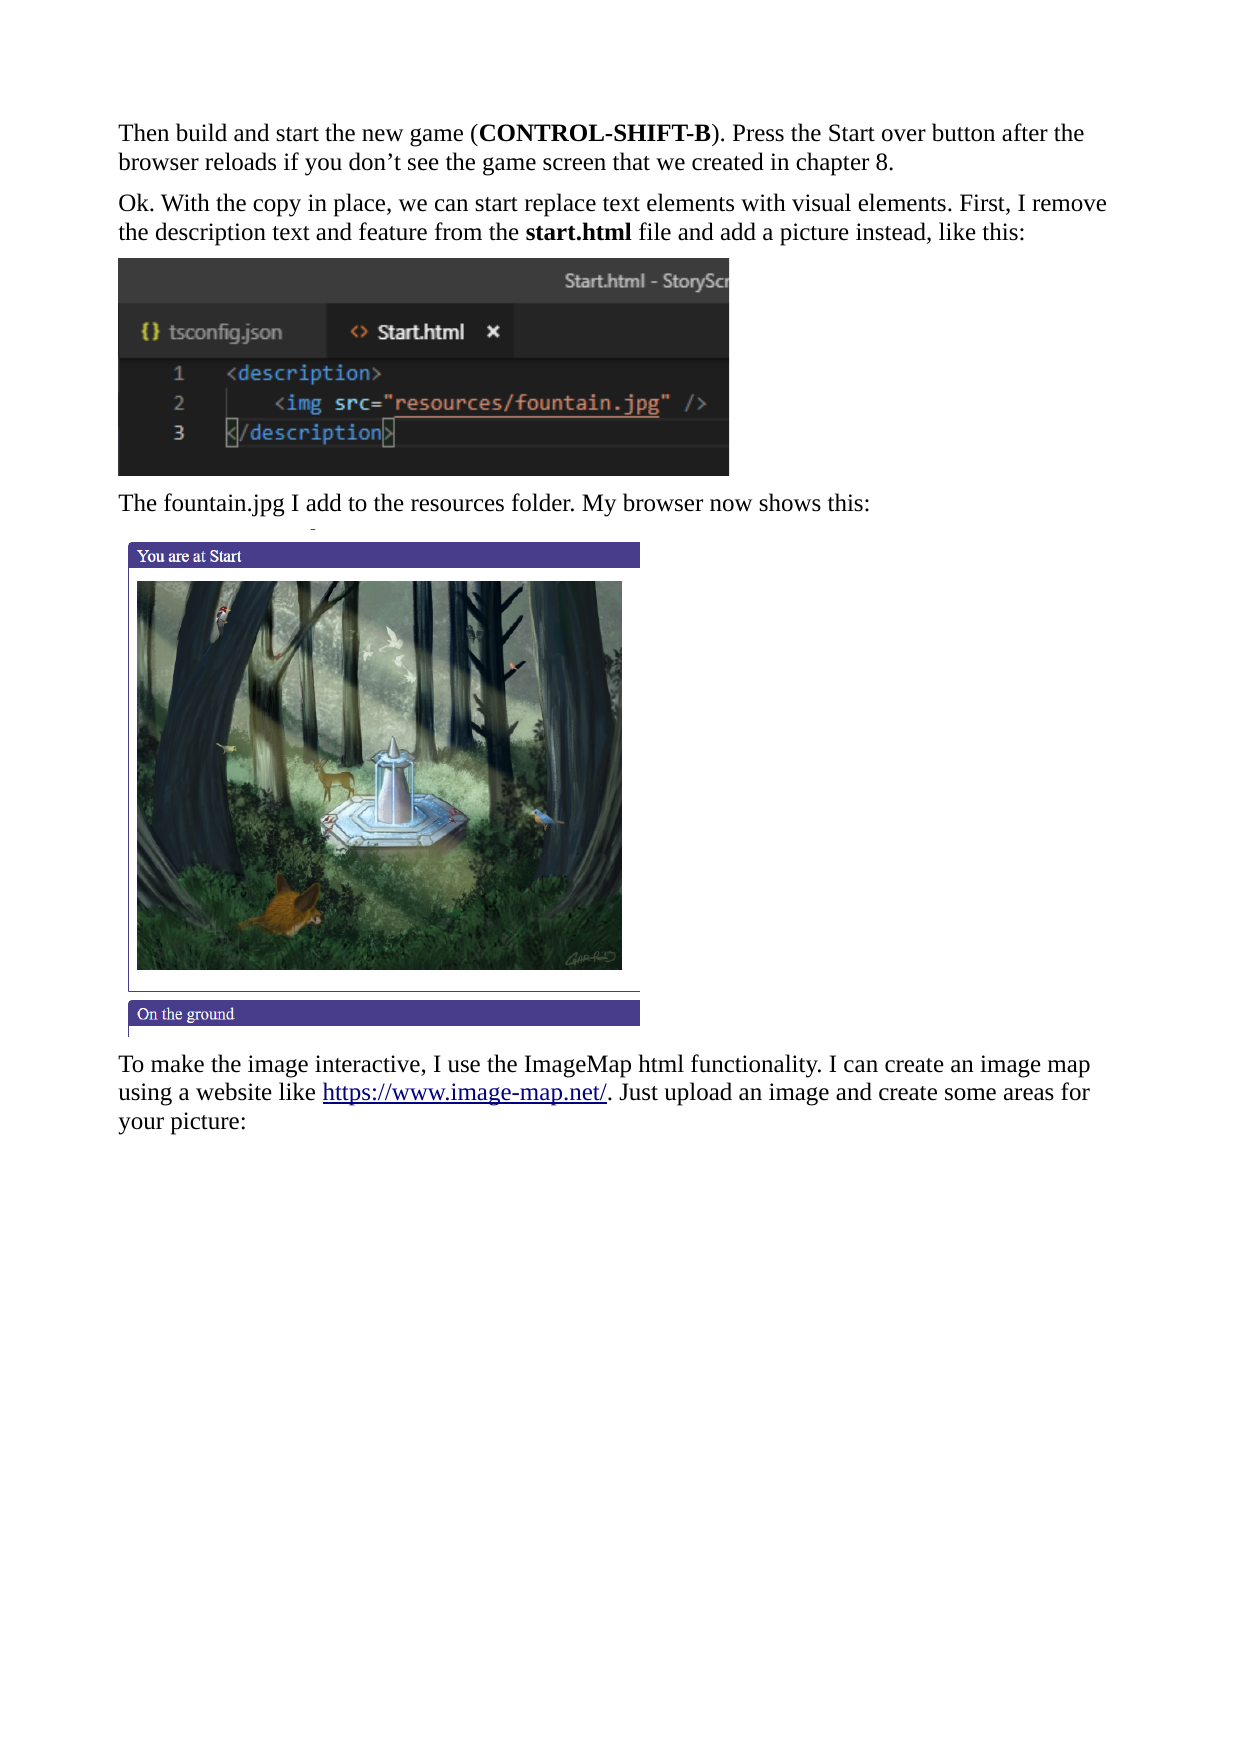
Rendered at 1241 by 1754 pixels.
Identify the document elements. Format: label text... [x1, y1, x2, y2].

text The fountain.jpg I add to the resources folder. My browser now shows this: [118, 488, 1122, 517]
text Then build and start the new game (CONTROL-SHIFT-B). Press the Start over button after the browser reloads if you don’t see the game screen that we created in chapter 8. [118, 118, 1122, 176]
text Ok. With the copy in place, we can start replace text elements with visual elements. First, I remove the description text and feature from the start.html file and add a picture instead, like this: [118, 188, 1122, 246]
text To make the image interactive, I use the ImageMap html functionality. I can create an image map using a website like https://www.image-map.net/. Just upload an image and create some areas for your picture: [118, 1049, 1122, 1135]
